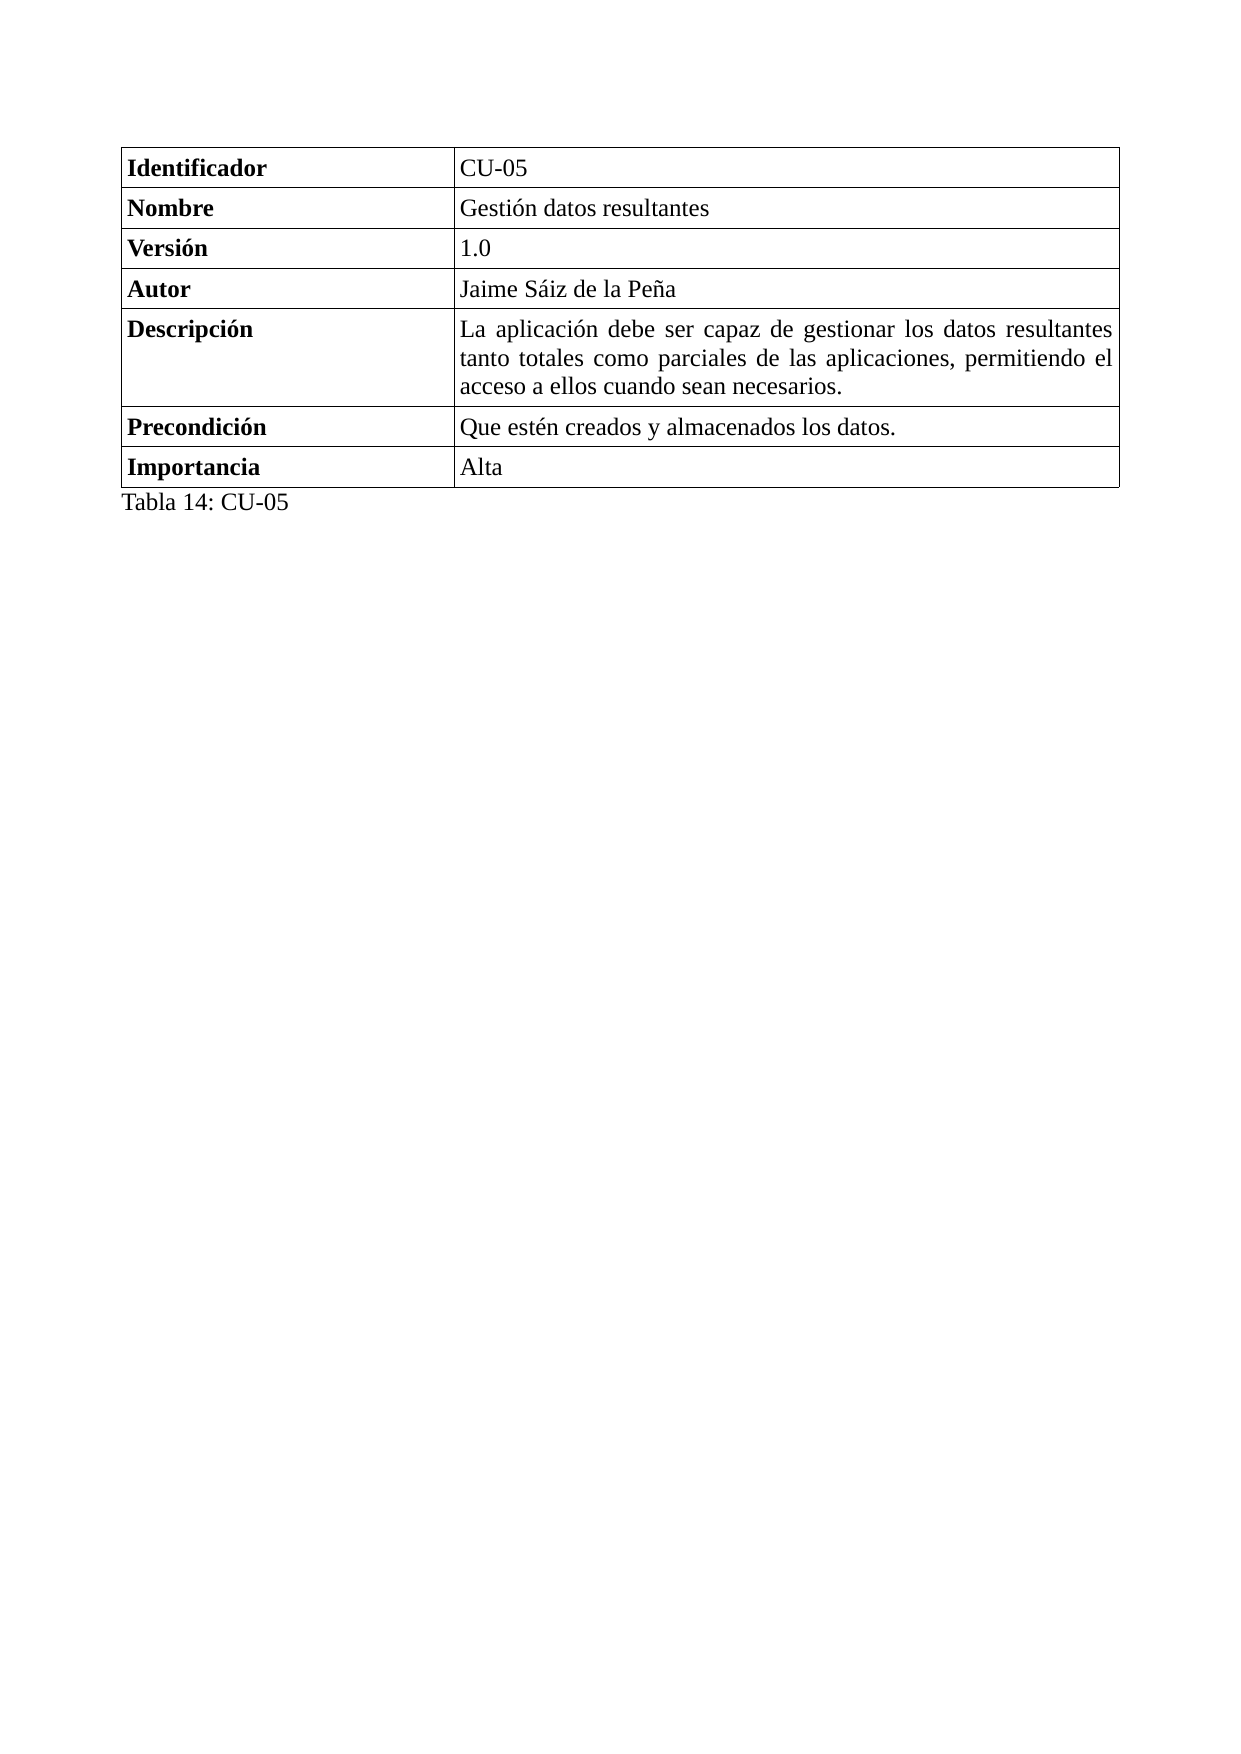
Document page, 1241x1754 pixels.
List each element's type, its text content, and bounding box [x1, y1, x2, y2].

table_cell Gestión datos resultantes [455, 188, 1119, 227]
table_header CU-05 [455, 148, 1119, 187]
table_cell Versión [122, 229, 454, 268]
table_cell Alta [455, 447, 1119, 487]
table_cell Importancia [122, 447, 454, 487]
table_cell Precondición [122, 407, 454, 446]
text Tabla 14: CU-05 [121, 488, 1119, 515]
table_cell Autor [122, 269, 454, 308]
table_cell Jaime Sáiz de la Peña [455, 269, 1119, 308]
table_cell La aplicación debe ser capaz de gestionar los datos resultantes tanto totales como parciales de las aplicaciones, permitiendo el acceso a ellos cuando sean necesarios. [455, 309, 1119, 406]
table_cell Descripción [122, 309, 454, 406]
table_header Identificador [122, 148, 454, 187]
table_cell 1.0 [455, 229, 1119, 268]
table_cell Que estén creados y almacenados los datos. [455, 407, 1119, 446]
table_cell Nombre [122, 188, 454, 227]
